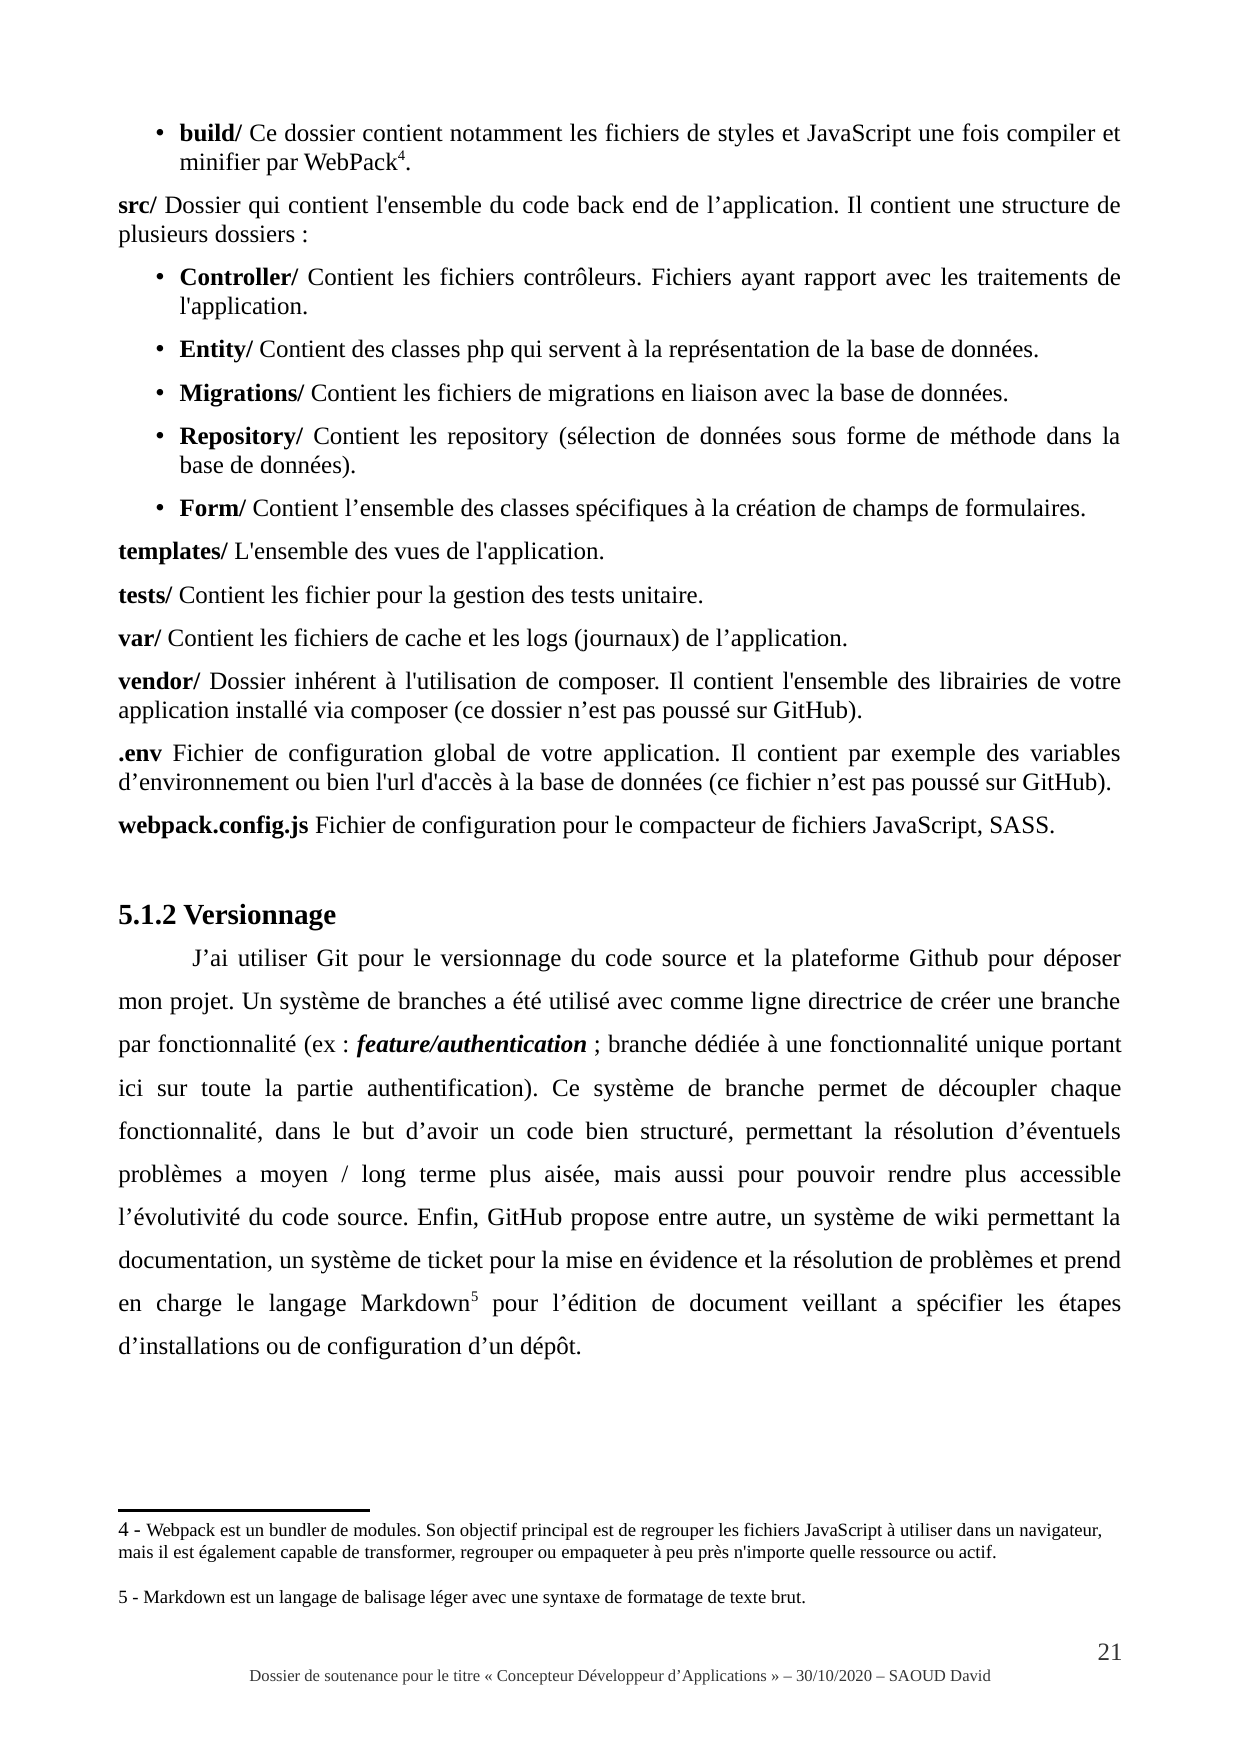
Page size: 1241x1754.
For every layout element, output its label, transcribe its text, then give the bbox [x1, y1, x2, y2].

list Controller/ Contient les fichiers contrôleurs. Fichiers ayant rapport avec les traitements de l'application. [156, 262, 1122, 320]
list Repository/ Contient les repository (sélection de données sous forme de méthode dans la base de données). [156, 421, 1122, 478]
list Form/ Contient l’ensemble des classes spécifiques à la création de champs de formulaires. [156, 493, 1122, 522]
list - Webpack est un bundler de modules. Son objectif principal est de regrouper les fichiers JavaScript à utiliser dans un navigateur, mais il est également capable de transformer, regrouper ou empaqueter à peu près n'importe quelle ressource ou actif. [118, 1517, 1122, 1562]
subtitle 5.1.2 Versionnage [118, 897, 1122, 931]
text vendor/ Dossier inhérent à l'utilisation de composer. Il contient l'ensemble des librairies de votre application installé via composer (ce dossier n’est pas poussé sur GitHub). [118, 666, 1122, 724]
text .env Fichier de configuration global de votre application. Il contient par exemple des variables d’environnement ou bien l'url d'accès à la base de données (ce fichier n’est pas poussé sur GitHub). [118, 738, 1122, 796]
list Migrations/ Contient les fichiers de migrations en liaison avec la base de données. [156, 378, 1122, 406]
text var/ Contient les fichiers de cache et les logs (journaux) de l’application. [118, 623, 1122, 652]
text src/ Dossier qui contient l'ensemble du code back end de l’application. Il contient une structure de plusieurs dossiers : [118, 190, 1122, 248]
text J’ai utiliser Git pour le versionnage du code source et la plateforme Github pour déposer mon projet. Un système de branches a été utilisé avec comme ligne directrice de créer une branche par fonctionnalité (ex : feature/authentication ; branche dédiée à une fonctionnalité unique portant ici sur toute la partie authentification). Ce système de branche permet de découpler chaque fonctionnalité, dans le but d’avoir un code bien structuré, permettant la résolution d’éventuels problèmes a moyen / long terme plus aisée, mais aussi pour pouvoir rendre plus accessible l’évolutivité du code source. Enfin, GitHub propose entre autre, un système de wiki permettant la documentation, un système de ticket pour la mise en évidence et la résolution de problèmes et prend en charge le langage Markdown pour l’édition de document veillant a spécifier les étapes d’installations ou de configuration d’un dépôt. [118, 943, 1122, 1360]
text - Markdown est un langage de balisage léger avec une syntaxe de formatage de texte brut. [118, 1586, 1122, 1608]
text tests/ Contient les fichier pour la gestion des tests unitaire. [118, 580, 1122, 608]
list build/ Ce dossier contient notamment les fichiers de styles et JavaScript une fois compiler et minifier par WebPack. [156, 118, 1122, 176]
text webpack.config.js Fichier de configuration pour le compacteur de fichiers JavaScript, SASS. [118, 811, 1122, 839]
list Entity/ Contient des classes php qui servent à la représentation de la base de données. [156, 334, 1122, 363]
text templates/ L'ensemble des vues de l'application. [118, 536, 1122, 565]
